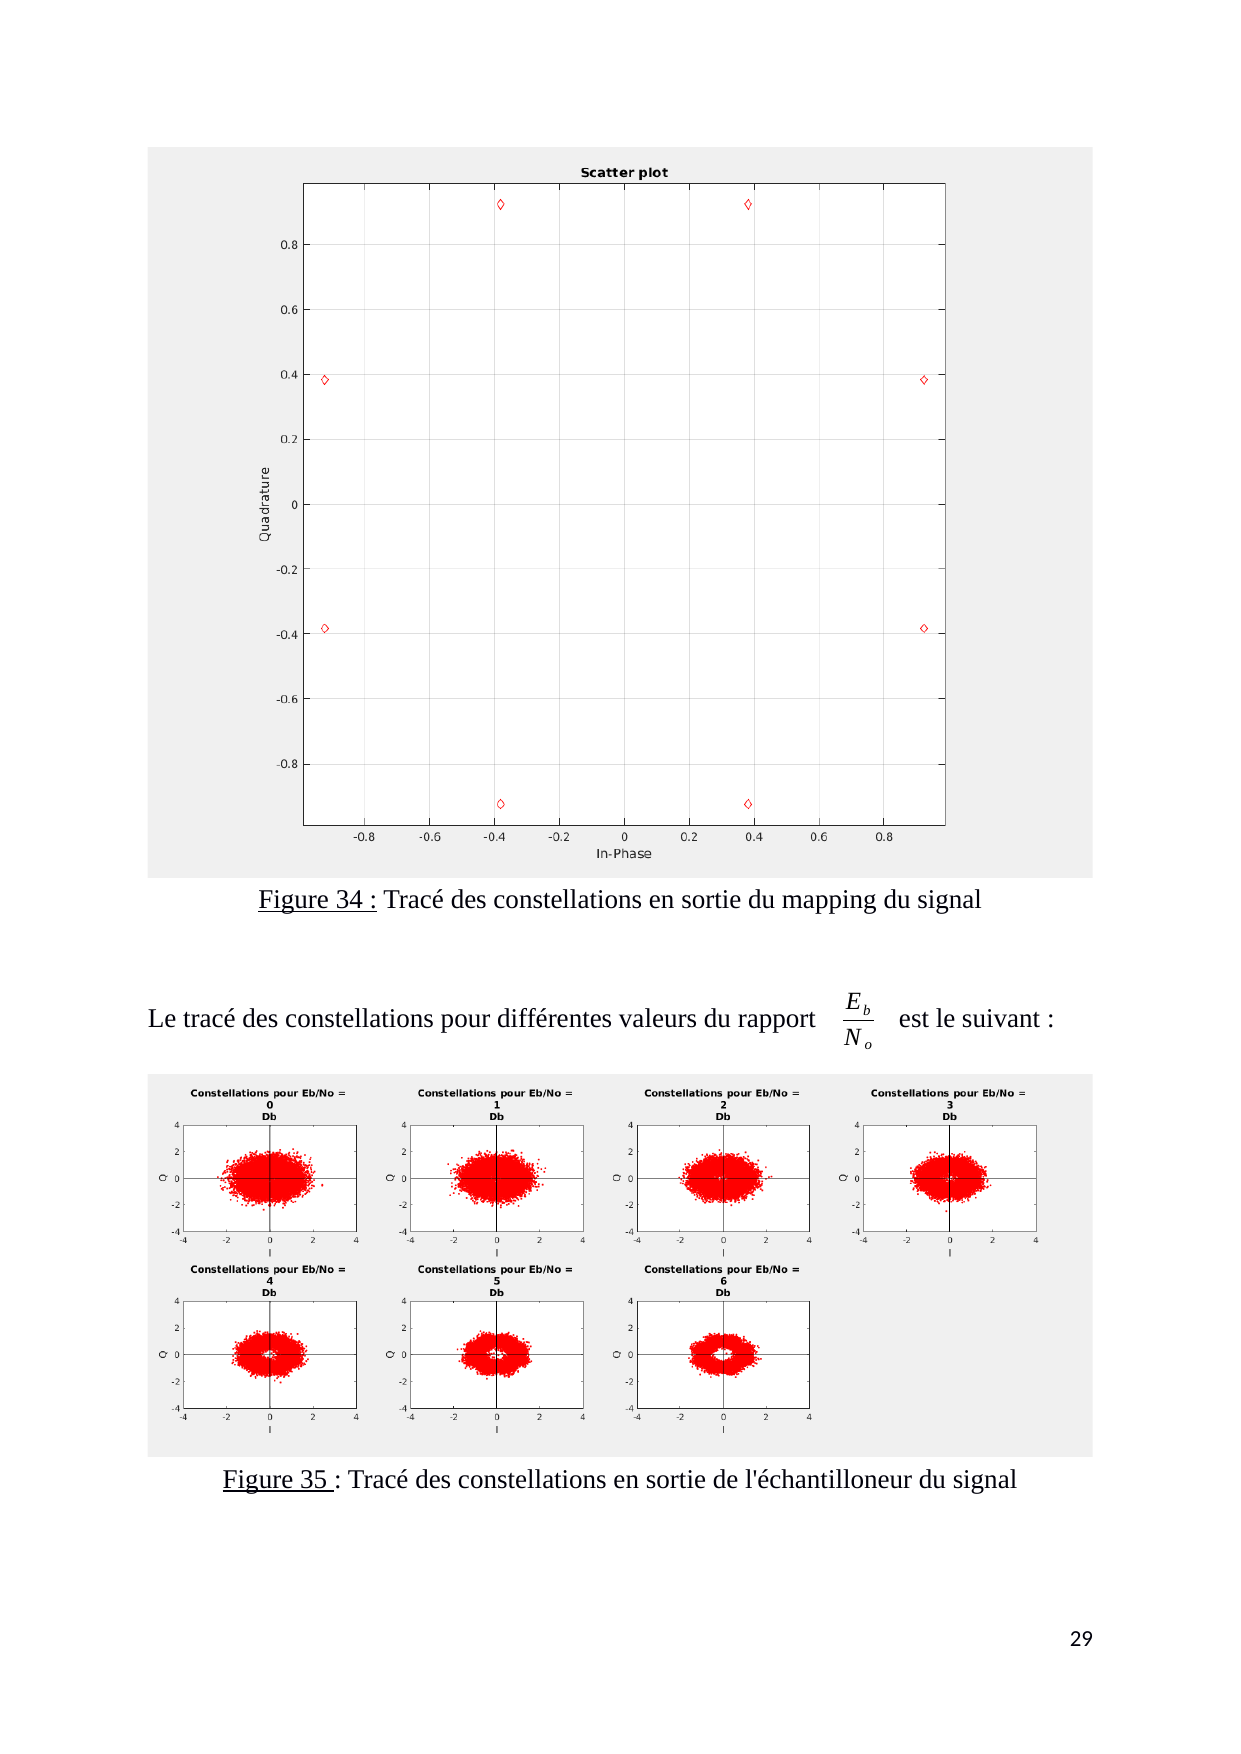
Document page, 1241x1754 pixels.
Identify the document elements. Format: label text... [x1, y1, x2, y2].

picture [147, 1074, 1093, 1457]
text Figure 35 : Tracé des constellations en sortie de l'échantilloneur du signal [148, 1457, 1093, 1494]
text Figure 34 : Tracé des constellations en sortie du mapping du signal [148, 878, 1093, 915]
picture [147, 147, 1093, 878]
text Le tracé des constellations pour différentes valeurs du rapport est le suivant : [148, 987, 1093, 1054]
